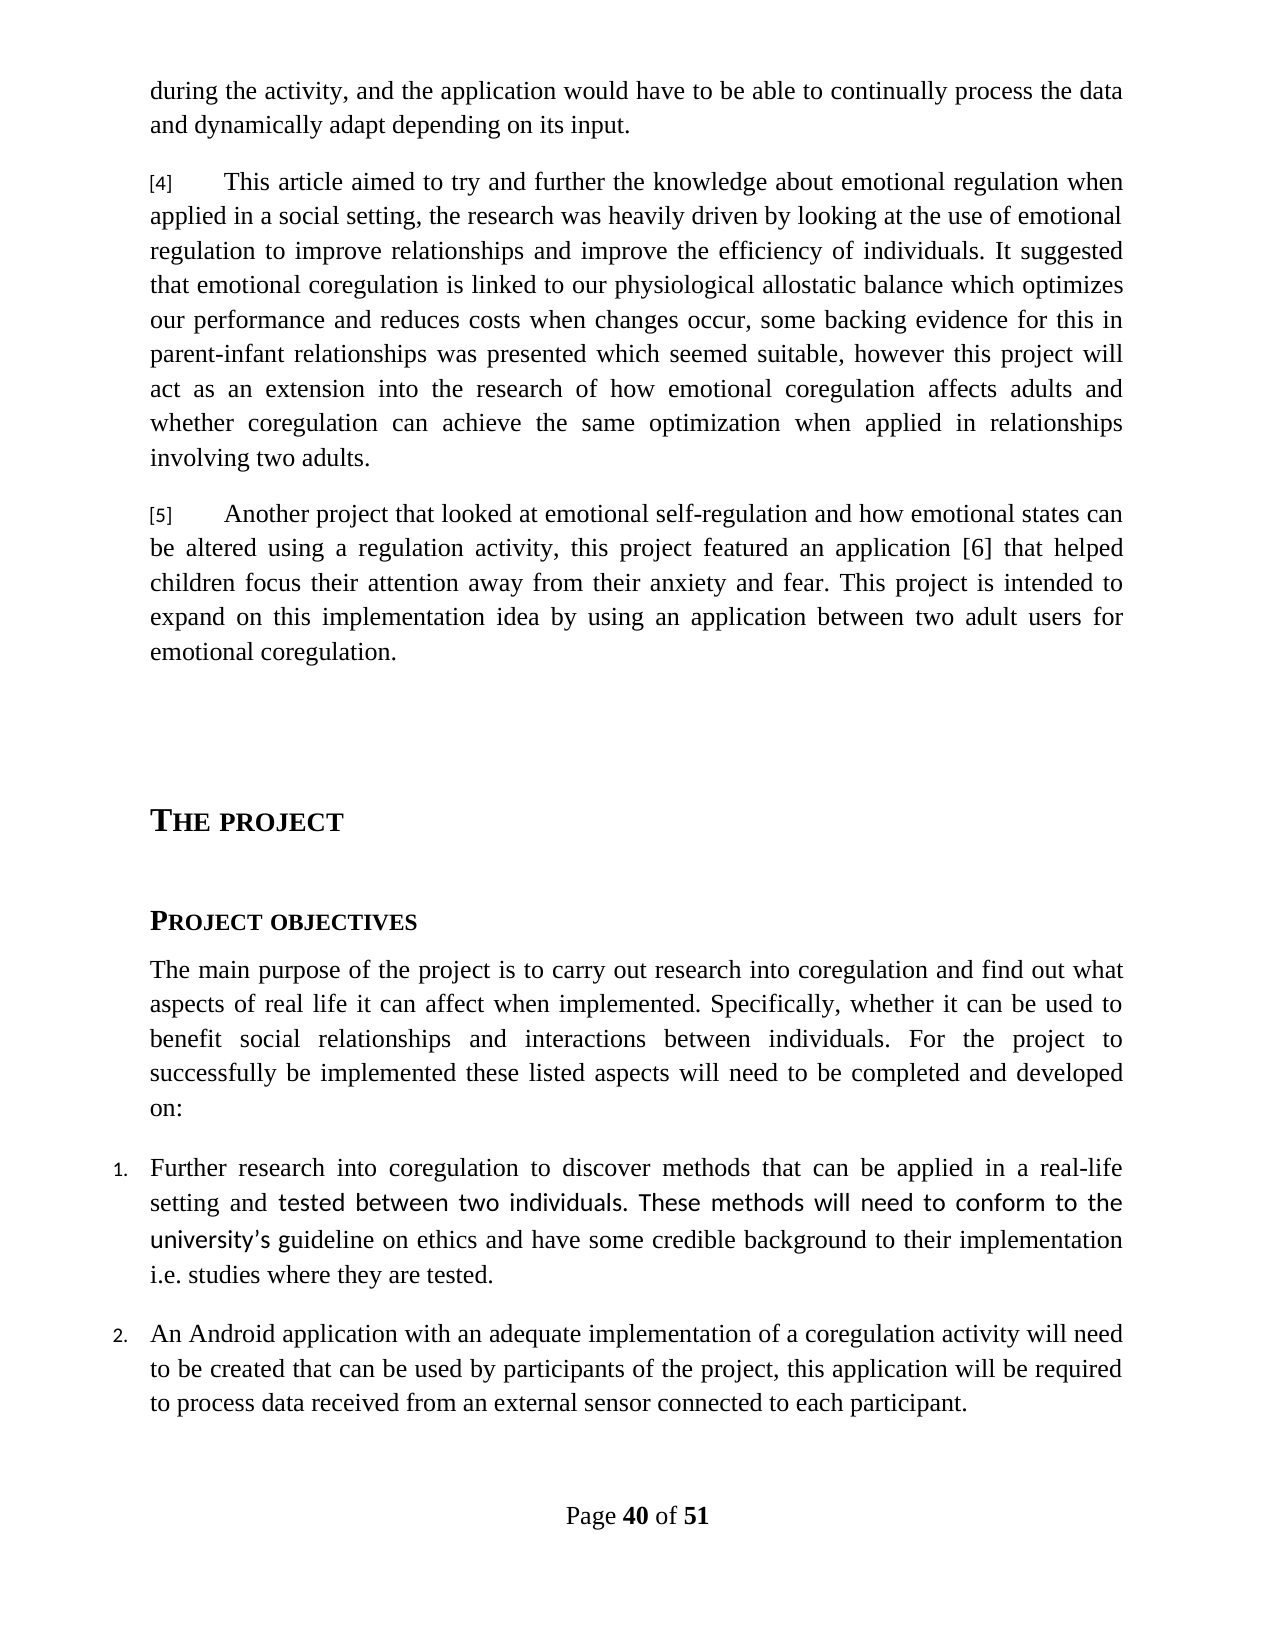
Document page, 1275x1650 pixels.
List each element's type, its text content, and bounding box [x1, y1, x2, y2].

subtitle Project objectives [150, 903, 1125, 937]
list This extract looked at various methods, namely synchrony and mimicry which are theorized to help achieve emotional coregulation and analysed the results of studies where they were applied. Both methods are suggested to work because they allow an observer to activate the same neuron systems that another person uses during an action. This makes it much easier for the observer to recreate the action with ease. From the results of the studies we can see that mimicry and behavioural matching seem to have a positive coregulation effect because they achieve the effect of physically putting one individual in another’s shoes. By doing this participants tend to understand others' actions and in turn feel like they can affiliate with them more. Implementing one of these methods for the project through an activity on a mobile application could be adequate for coregulation testing, however if implemented results would be very dependant on data being read from an external source during the activity, and the application would have to be able to continually process the data and dynamically adapt depending on its input. [149, 75, 1125, 139]
list An Android application with an adequate implementation of a coregulation activity will need to be created that can be used by participants of the project, this application will be required to process data received from an external sensor connected to each participant. [112, 1318, 1125, 1417]
list Further research into coregulation to discover methods that can be applied in a real-life setting and tested between two individuals. These methods will need to conform to the university’s guideline on ethics and have some credible background to their implementation i.e. studies where they are tested. [112, 1152, 1125, 1289]
list This article aimed to try and further the knowledge about emotional regulation when applied in a social setting, the research was heavily driven by looking at the use of emotional regulation to improve relationships and improve the efficiency of individuals. It suggested that emotional coregulation is linked to our physiological allostatic balance which optimizes our performance and reduces costs when changes occur, some backing evidence for this in parent-infant relationships was presented which seemed suitable, however this project will act as an extension into the research of how emotional coregulation affects adults and whether coregulation can achieve the same optimization when applied in relationships involving two adults. [149, 166, 1125, 472]
subtitle The project [150, 801, 1125, 839]
list Another project that looked at emotional self-regulation and how emotional states can be altered using a regulation activity, this project featured an application [6] that helped children focus their attention away from their anxiety and fear. This project is intended to expand on this implementation idea by using an application between two adult users for emotional coregulation. [149, 498, 1125, 666]
text The main purpose of the project is to carry out research into coregulation and find out what aspects of real life it can affect when implemented. Specifically, whether it can be used to benefit social relationships and interactions between individuals. For the project to successfully be implemented these listed aspects will need to be completed and developed on: [149, 954, 1125, 1122]
